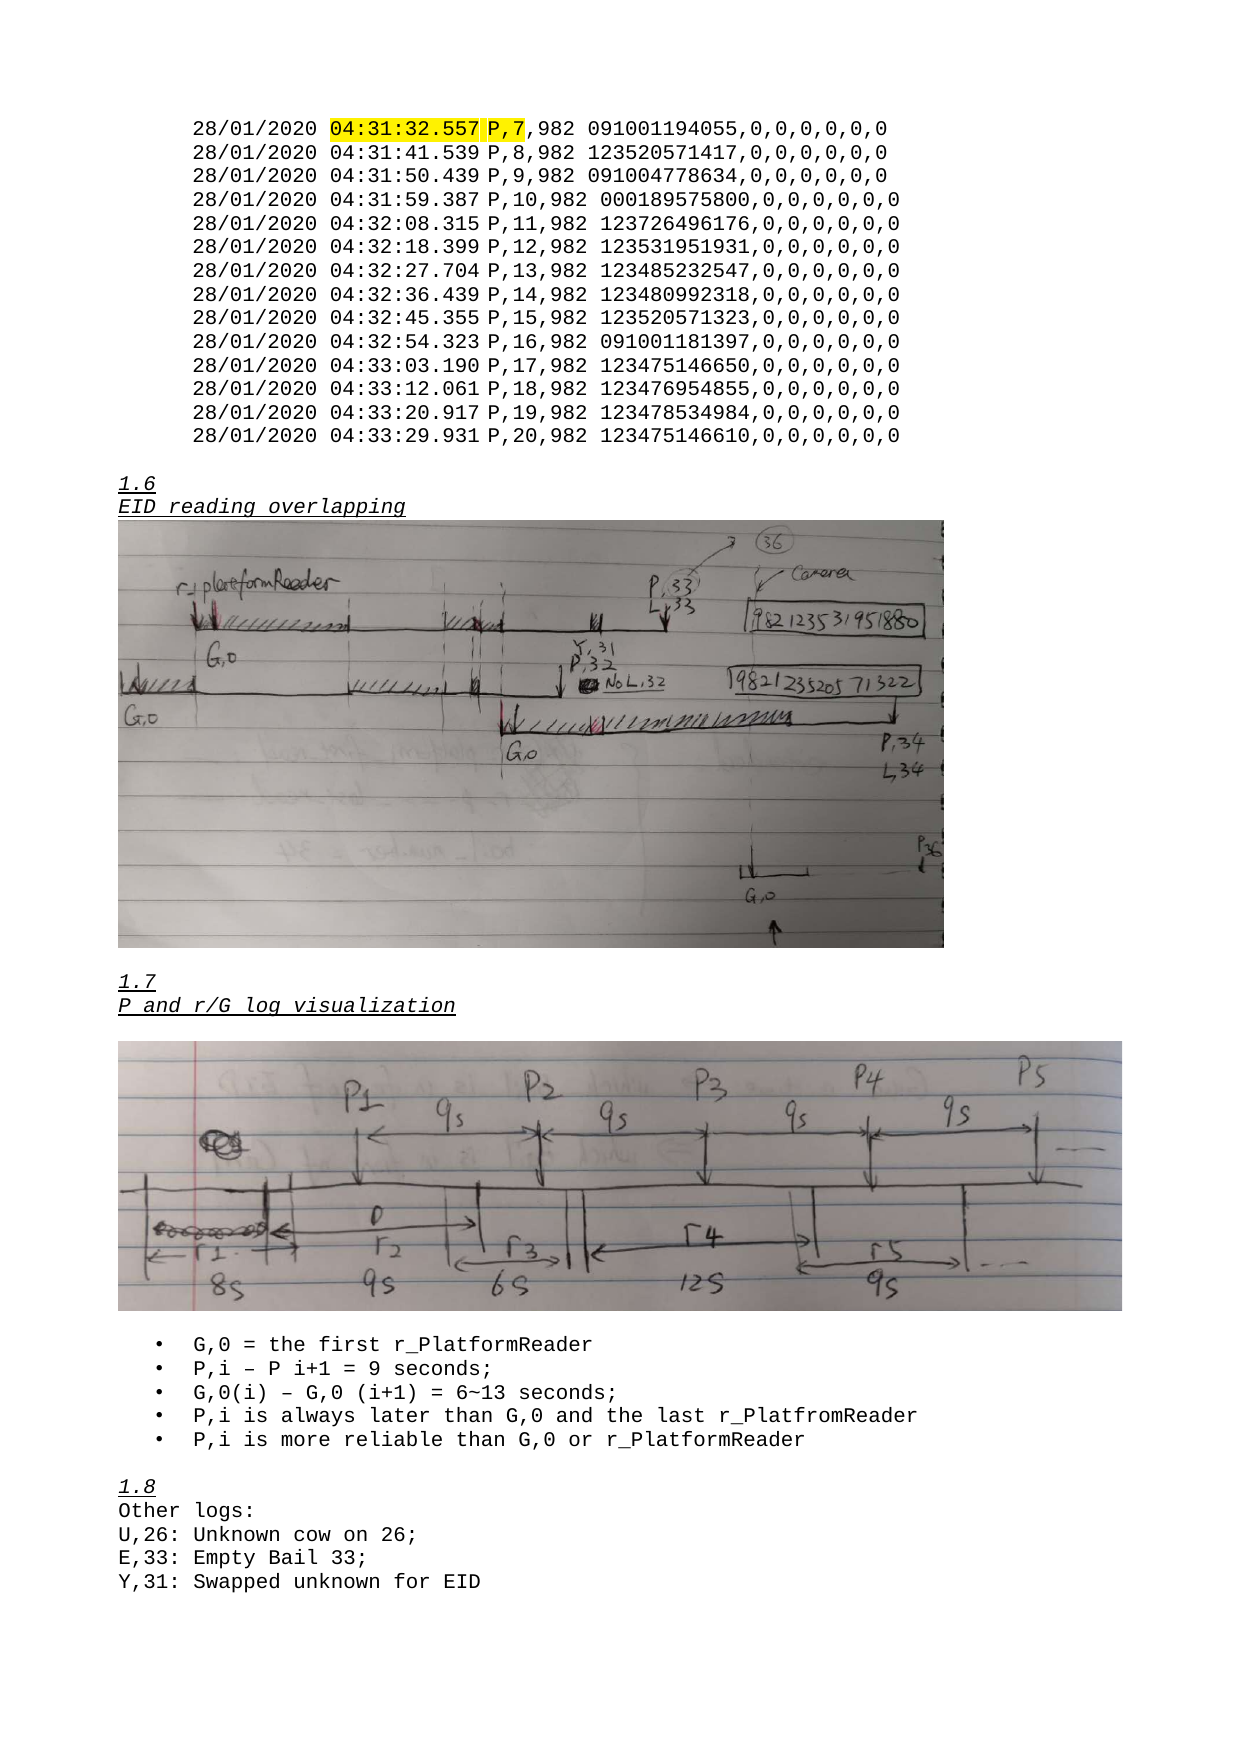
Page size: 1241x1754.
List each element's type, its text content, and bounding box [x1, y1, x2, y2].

list P,i is always later than G,0 and the last r_PlatfromReader [156, 1405, 1122, 1429]
text 28/01/2020 04:32:54.323 P,16,982 091001181397,0,0,0,0,0,0 [192, 331, 1122, 354]
text 1.7 [118, 971, 1122, 994]
text Other logs: [118, 1500, 1122, 1523]
text 28/01/2020 04:31:41.539 P,8,982 123520571417,0,0,0,0,0,0 [192, 142, 1122, 165]
list P,i – P i+1 = 9 seconds; [156, 1358, 1122, 1382]
picture [118, 1041, 1123, 1311]
text 28/01/2020 04:33:29.931 P,20,982 123475146610,0,0,0,0,0,0 [192, 426, 1122, 449]
text 28/01/2020 04:32:27.704 P,13,982 123485232547,0,0,0,0,0,0 [192, 260, 1122, 284]
text 28/01/2020 04:32:08.315 P,11,982 123726496176,0,0,0,0,0,0 [192, 213, 1122, 236]
text 28/01/2020 04:33:12.061 P,18,982 123476954855,0,0,0,0,0,0 [192, 378, 1122, 402]
text P and r/G log visualization [118, 994, 1122, 1018]
list G,0(i) – G,0 (i+1) = 6~13 seconds; [156, 1382, 1122, 1405]
list P,i is more reliable than G,0 or r_PlatformReader [156, 1429, 1122, 1453]
text 28/01/2020 04:31:32.557 P,7,982 091001194055,0,0,0,0,0,0 [192, 118, 1122, 142]
text 28/01/2020 04:32:36.439 P,14,982 123480992318,0,0,0,0,0,0 [192, 284, 1122, 307]
text Y,31: Swapped unknown for EID [118, 1571, 1122, 1594]
text E,33: Empty Bail 33; [118, 1547, 1122, 1571]
text 1.6 [118, 473, 1122, 496]
text EID reading overlapping [118, 496, 1122, 520]
text 28/01/2020 04:31:59.387 P,10,982 000189575800,0,0,0,0,0,0 [192, 189, 1122, 213]
text 28/01/2020 04:32:18.399 P,12,982 123531951931,0,0,0,0,0,0 [192, 236, 1122, 260]
text 28/01/2020 04:32:45.355 P,15,982 123520571323,0,0,0,0,0,0 [192, 307, 1122, 331]
picture [118, 520, 944, 948]
text 28/01/2020 04:31:50.439 P,9,982 091004778634,0,0,0,0,0,0 [192, 165, 1122, 189]
list G,0 = the first r_PlatformReader [156, 1334, 1122, 1358]
text U,26: Unknown cow on 26; [118, 1523, 1122, 1547]
text 1.8 [118, 1476, 1122, 1500]
text 28/01/2020 04:33:20.917 P,19,982 123478534984,0,0,0,0,0,0 [192, 402, 1122, 426]
text 28/01/2020 04:33:03.190 P,17,982 123475146650,0,0,0,0,0,0 [192, 354, 1122, 378]
